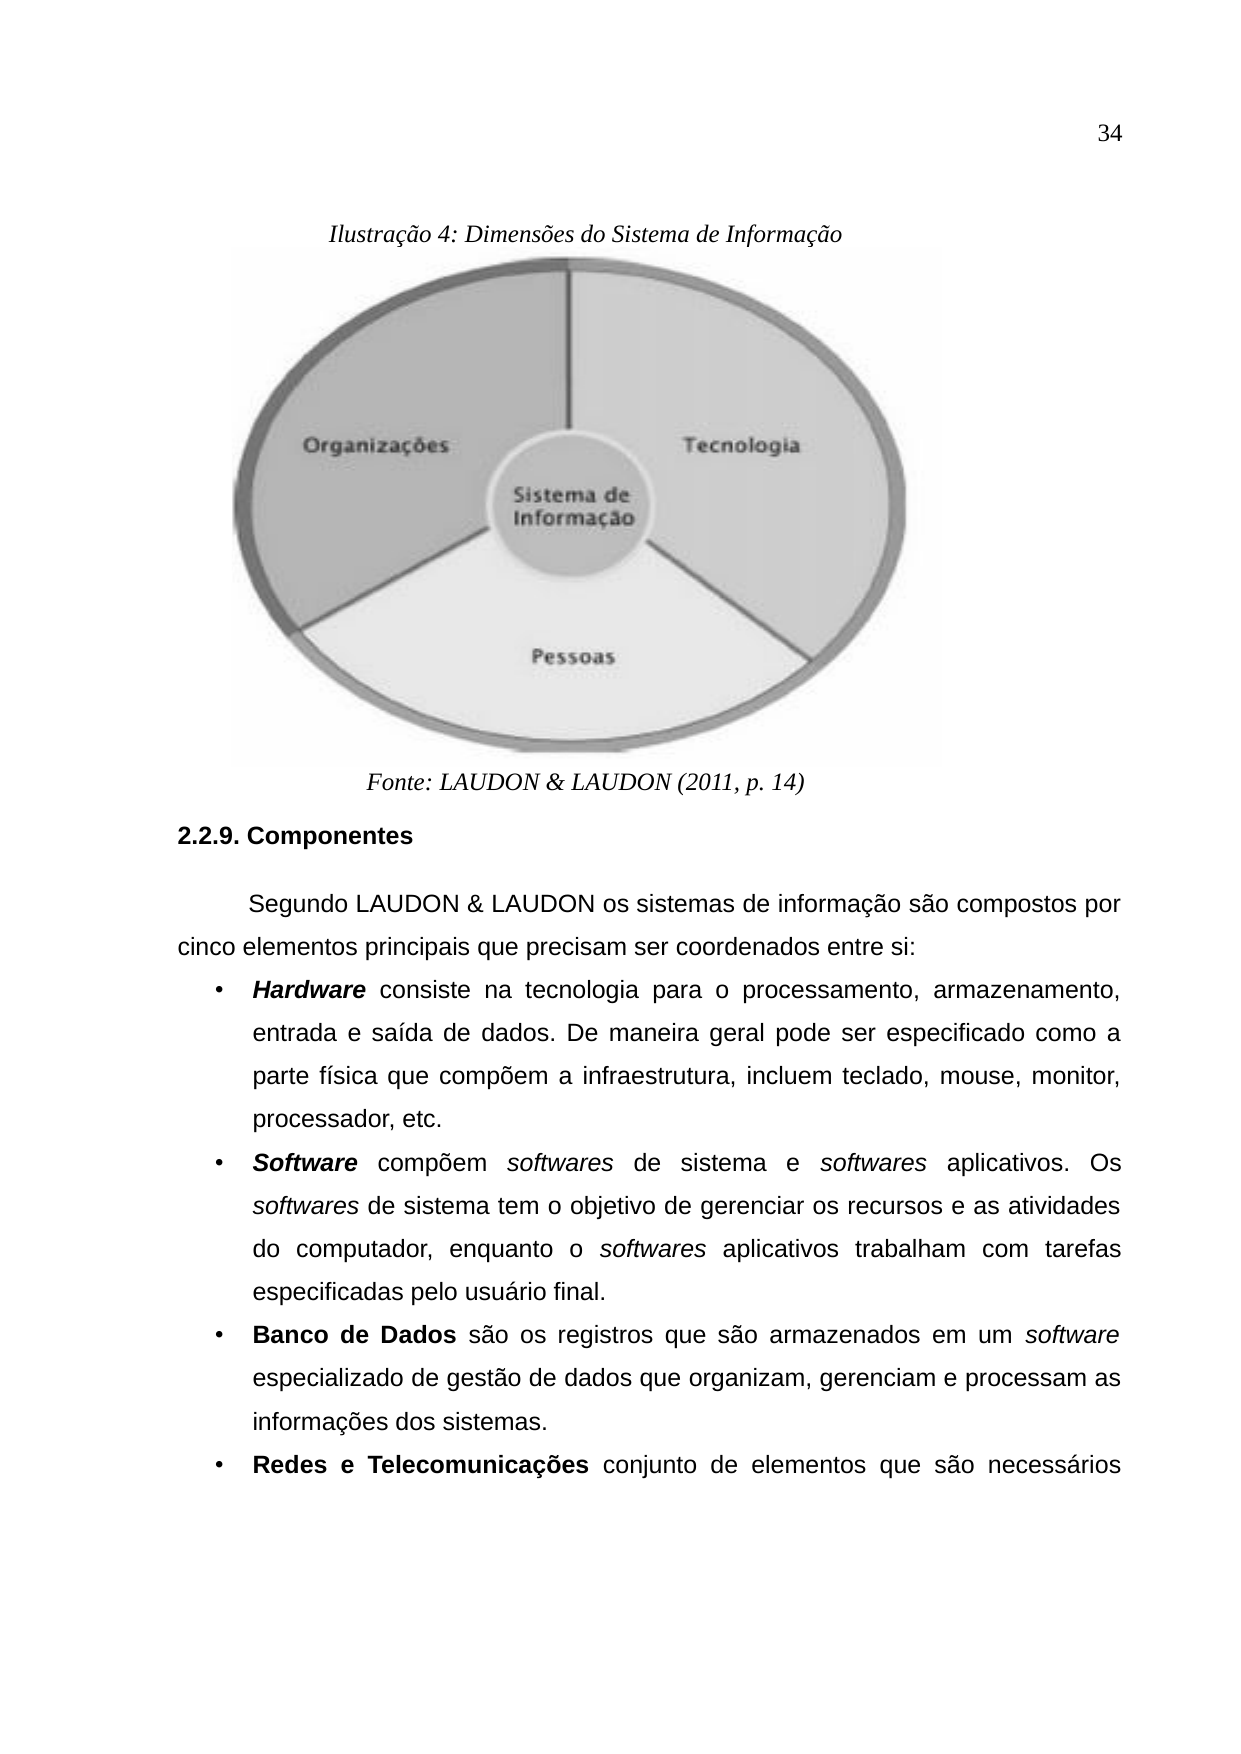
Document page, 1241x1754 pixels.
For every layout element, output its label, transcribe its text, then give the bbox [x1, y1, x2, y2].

list Software compõem softwares de sistema e softwares aplicativos. Os softwares de sistema tem o objetivo de gerenciar os recursos e as atividades do computador, enquanto o softwares aplicativos trabalham com tarefas especificadas pelo usuário final. [215, 1147, 1122, 1306]
list Banco de Dados são os registros que são armazenados em um software especializado de gestão de dados que organizam, gerenciam e processam as informações dos sistemas. [215, 1320, 1122, 1435]
text Fonte: LAUDON & LAUDON (2011, p. 14) [177, 260, 996, 796]
list Hardware consiste na tecnologia para o processamento, armazenamento, entrada e saída de dados. De maneira geral pode ser especificado como a parte física que compõem a infraestrutura, incluem teclado, mouse, monitor, processador, etc. [215, 975, 1122, 1133]
picture [231, 247, 942, 767]
list Redes e Telecomunicações conjunto de elementos que são necessários [215, 1449, 1122, 1478]
subtitle 2.2.9. Componentes [177, 821, 1122, 849]
text Ilustração 4: Dimensões do Sistema de Informação [177, 219, 996, 248]
text Segundo LAUDON & LAUDON os sistemas de informação são compostos por cinco elementos principais que precisam ser coordenados entre si: [177, 889, 1122, 961]
